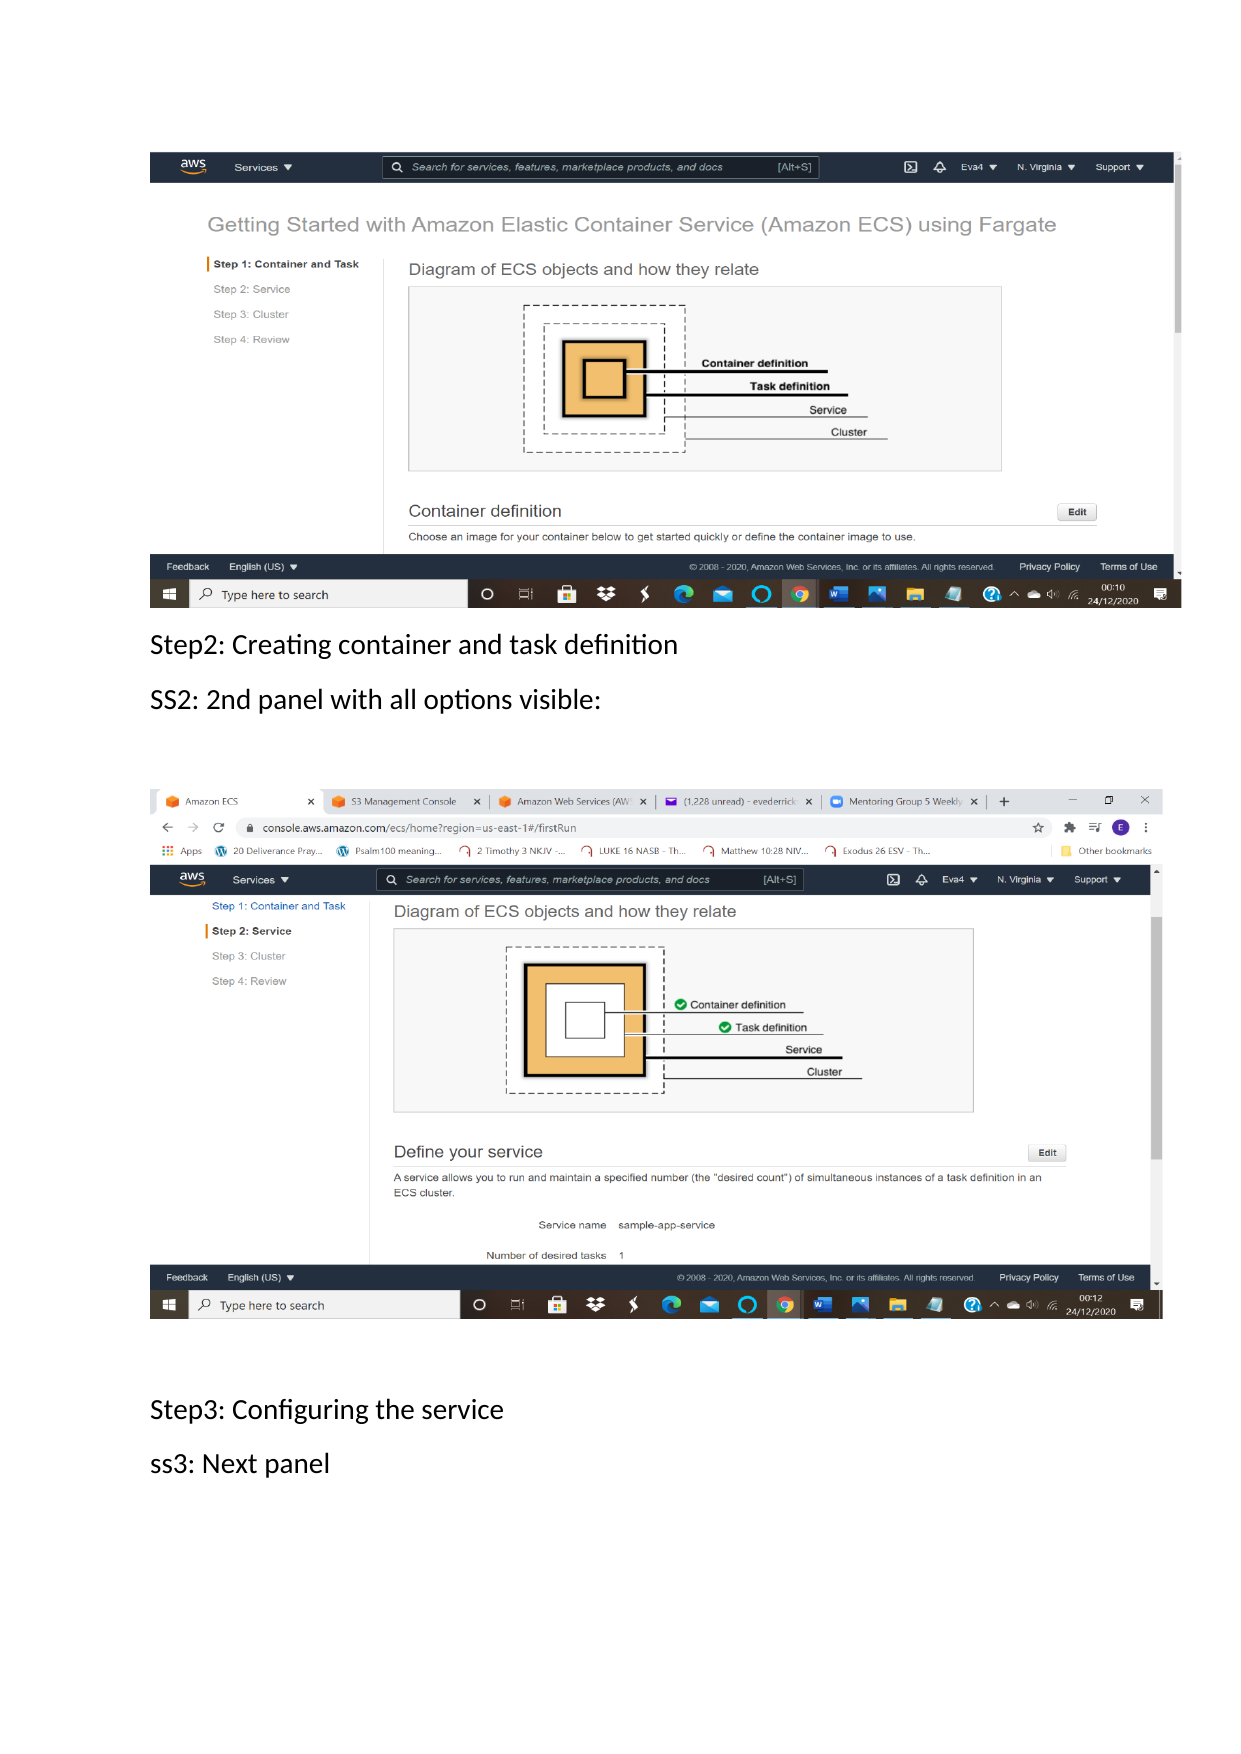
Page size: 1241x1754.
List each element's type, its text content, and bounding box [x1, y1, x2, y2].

text Step3: Configuring the service [150, 1391, 1090, 1427]
text SS2: 2nd panel with all options visible: [150, 681, 1090, 716]
text ss3: Next panel [150, 1445, 1090, 1481]
text Step2: Creating container and task definition [150, 626, 1090, 662]
